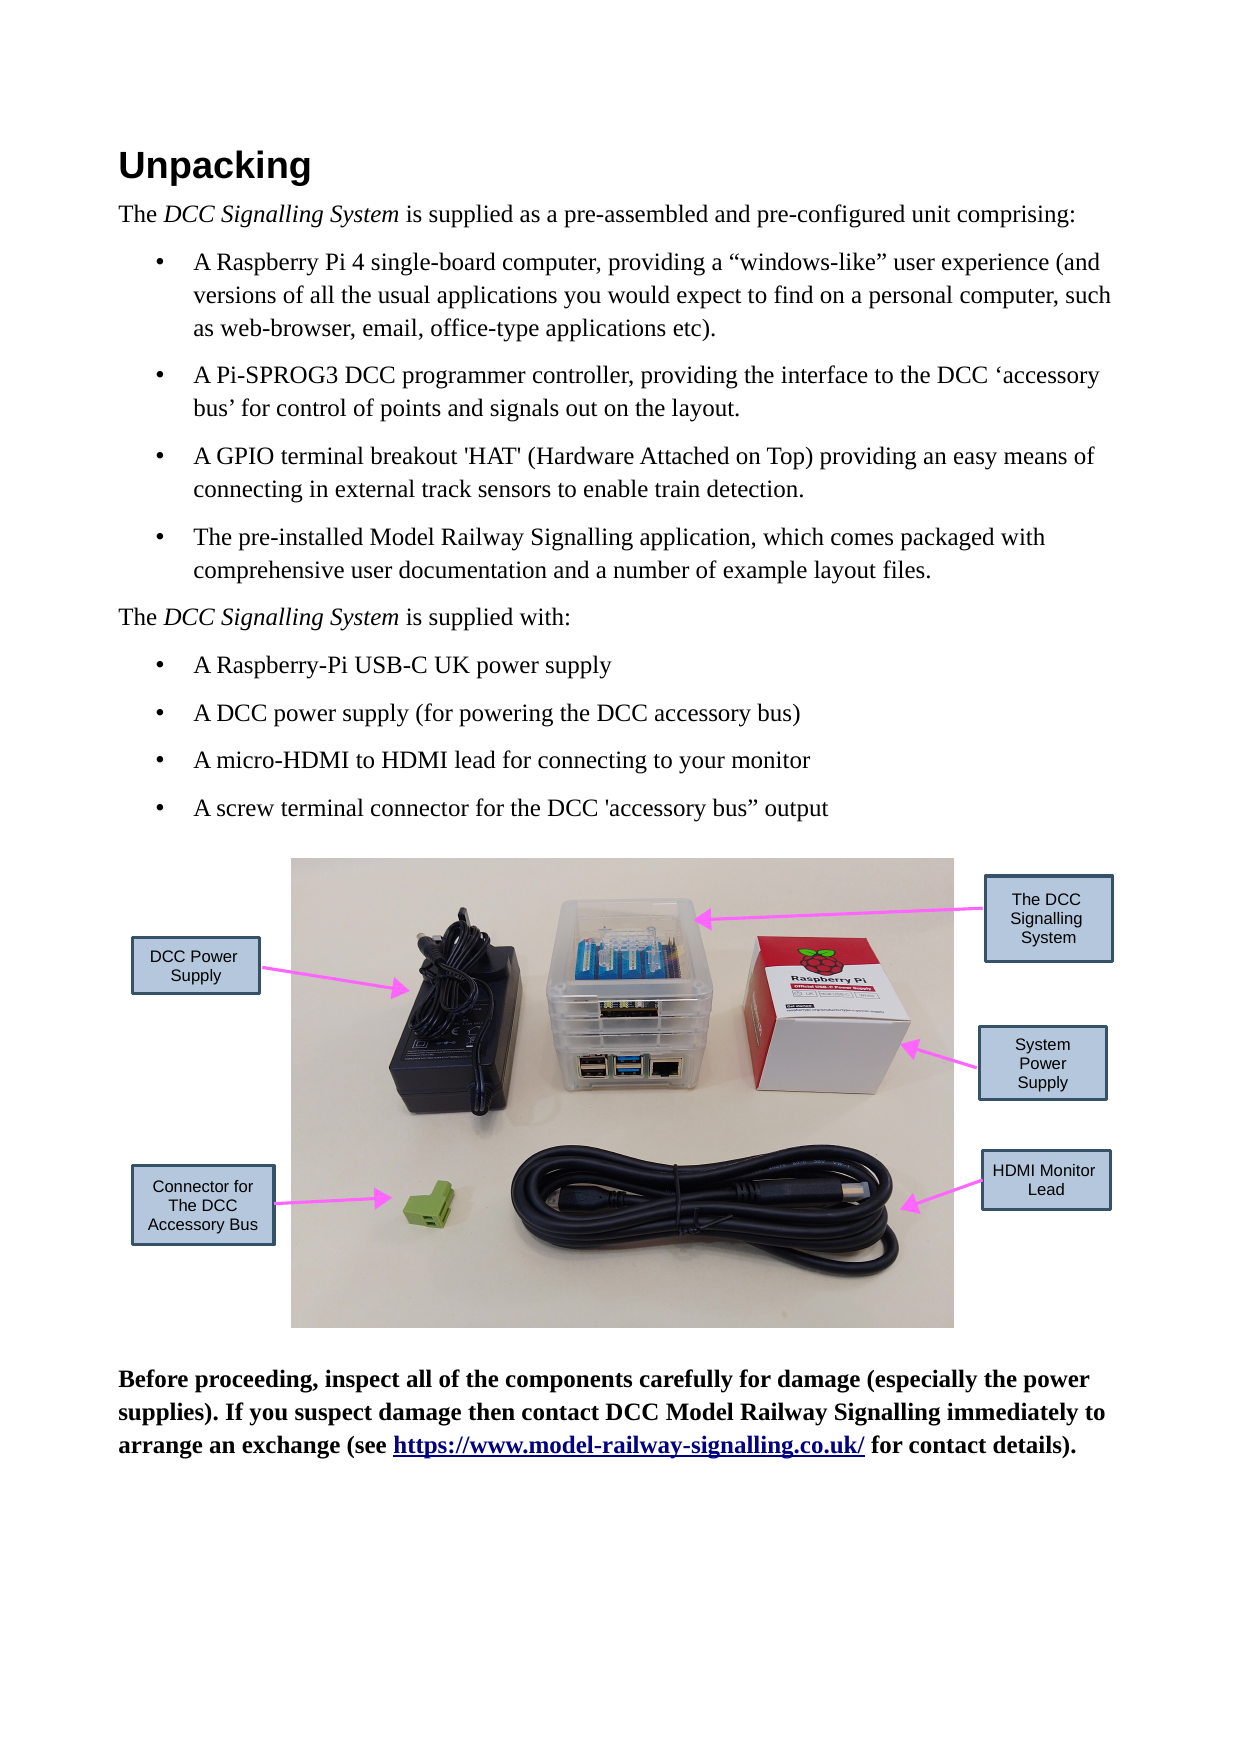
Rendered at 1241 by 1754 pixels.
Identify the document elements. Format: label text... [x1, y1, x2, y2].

list A micro-HDMI to HDMI lead for connecting to your monitor [156, 745, 1122, 774]
picture [291, 858, 954, 1328]
list A screw terminal connector for the DCC 'accessory bus” output [156, 793, 1122, 822]
text The DCC Signalling System is supplied as a pre-assembled and pre-configured unit comprising: [118, 199, 1122, 228]
list A DCC power supply (for powering the DCC accessory bus) [156, 698, 1122, 726]
list The pre-installed Model Railway Signalling application, which comes packaged with comprehensive user documentation and a number of example layout files. [156, 522, 1122, 583]
list A Pi-SPROG3 DCC programmer controller, providing the interface to the DCC ‘accessory bus’ for control of points and signals out on the layout. [156, 361, 1122, 422]
list A Raspberry-Pi USB-C UK power supply [156, 650, 1122, 679]
list A GPIO terminal breakout 'HAT' (Hardware Attached on Top) providing an easy means of connecting in external track sensors to enable train detection. [156, 441, 1122, 503]
text The DCC Signalling System is supplied with: [118, 602, 1122, 631]
text Before proceeding, inspect all of the components carefully for damage (especially the power supplies). If you suspect damage then contact DCC Model Railway Signalling immediately to arrange an exchange (see https://www.model-railway-signalling.co.uk/ for contact details). [118, 1364, 1122, 1459]
list A Raspberry Pi 4 single-board computer, providing a “windows-like” user experience (and versions of all the usual applications you would expect to find on a personal computer, such as web-browser, email, office-type applications etc). [156, 247, 1122, 342]
subtitle Unpacking [118, 143, 1122, 187]
